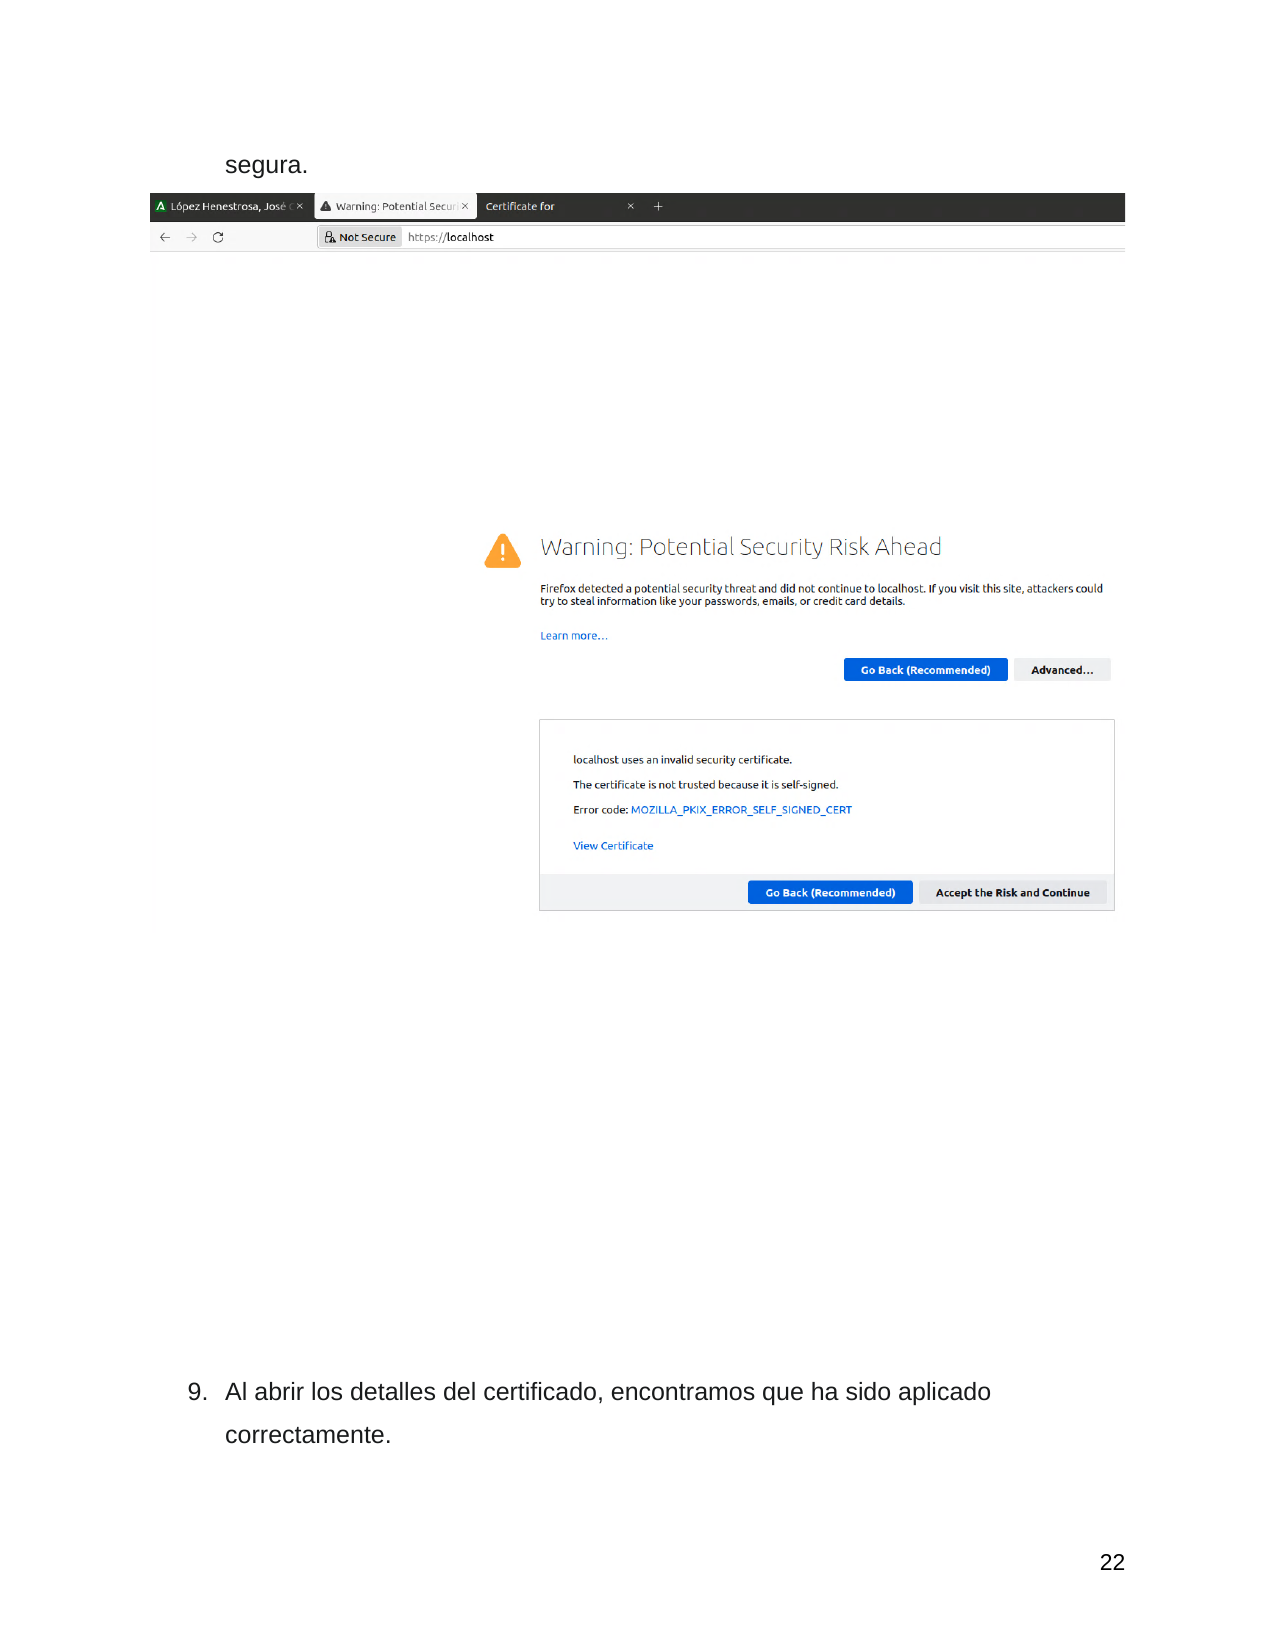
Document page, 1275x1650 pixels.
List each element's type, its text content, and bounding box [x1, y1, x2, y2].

list Al abrir los detalles del certificado, encontramos que ha sido aplicado correctamente. [187, 1377, 1125, 1449]
picture [150, 193, 1125, 933]
list segura. [187, 150, 1125, 179]
